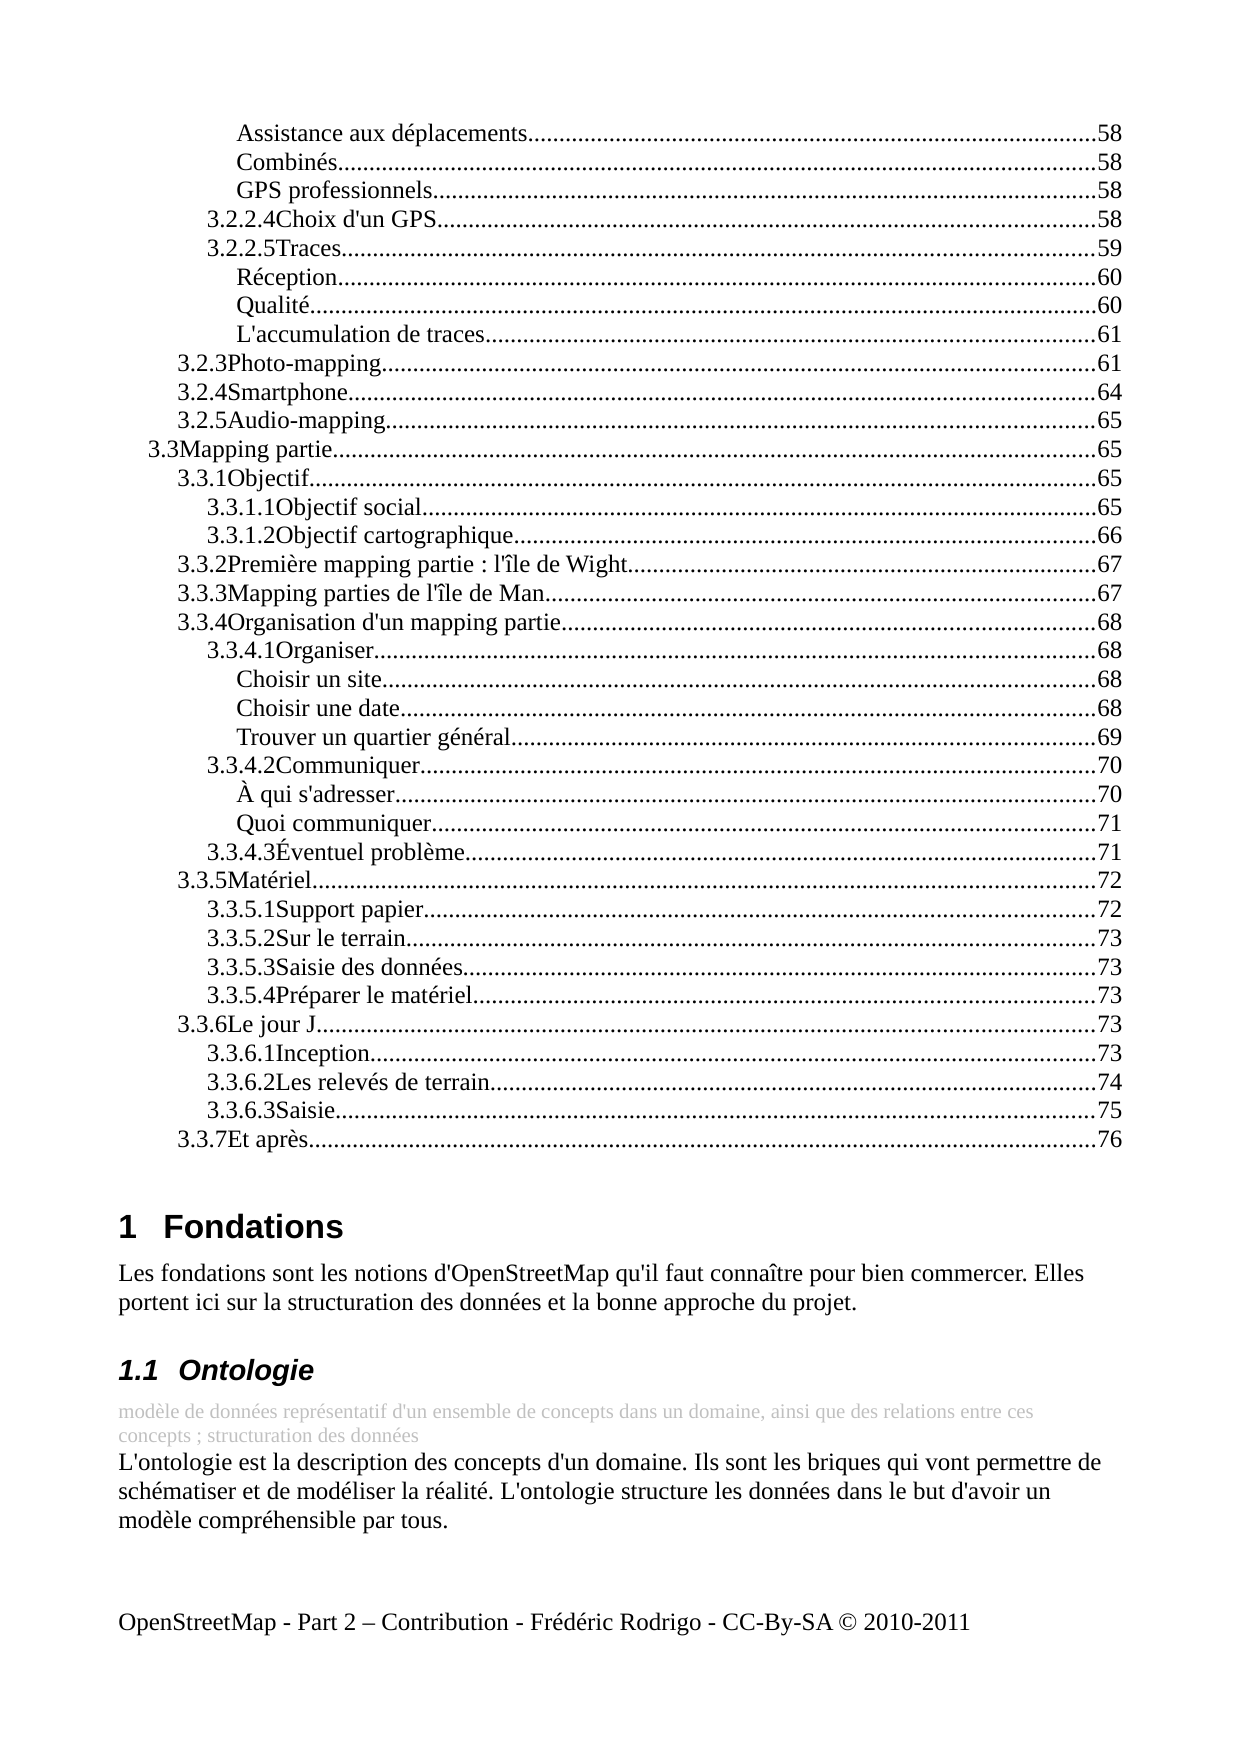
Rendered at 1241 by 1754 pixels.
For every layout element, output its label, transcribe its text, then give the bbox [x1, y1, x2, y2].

text Réception 60 [236, 262, 1122, 291]
text 3.3.3Mapping parties de l'île de Man 67 [177, 578, 1122, 607]
text 3.3.2Première mapping partie : l'île de Wight 67 [177, 549, 1122, 578]
text 3.3.6.2Les relevés de terrain 74 [207, 1067, 1122, 1096]
text Quoi communiquer 71 [236, 808, 1122, 837]
text Les fondations sont les notions d'OpenStreetMap qu'il faut connaître pour bien commercer. Elles portent ici sur la structuration des données et la bonne approche du projet. [118, 1258, 1122, 1316]
text Choisir une date 68 [236, 693, 1122, 722]
text 3.3.7Et après 76 [177, 1124, 1122, 1153]
text 3.3.1.2Objectif cartographique 66 [207, 521, 1122, 549]
text 3.3.5Matériel 72 [177, 866, 1122, 894]
text 3.3.4.2Communiquer 70 [207, 751, 1122, 779]
text GPS professionnels 58 [236, 176, 1122, 204]
text 3.3.6.1Inception 73 [207, 1038, 1122, 1067]
text 3.3Mapping partie 65 [148, 434, 1122, 463]
text 3.3.5.4Préparer le matériel 73 [207, 981, 1122, 1009]
text 3.3.4.1Organiser 68 [207, 636, 1122, 664]
text Combinés 58 [236, 147, 1122, 176]
text modèle de données représentatif d'un ensemble de concepts dans un domaine, ainsi que des relations entre ces concepts ; structuration des données [118, 1399, 1122, 1447]
text 3.3.6.3Saisie 75 [207, 1096, 1122, 1124]
text 3.3.5.2Sur le terrain 73 [207, 923, 1122, 952]
text 3.3.5.1Support papier 72 [207, 894, 1122, 923]
text Qualité 60 [236, 291, 1122, 319]
text L'ontologie est la description des concepts d'un domaine. Ils sont les briques qui vont permettre de schématiser et de modéliser la réalité. L'ontologie structure les données dans le but d'avoir un modèle compréhensible par tous. [118, 1447, 1122, 1533]
text 3.2.3Photo-mapping 61 [177, 348, 1122, 377]
text 3.3.6Le jour J 73 [177, 1009, 1122, 1038]
text Trouver un quartier général 69 [236, 722, 1122, 751]
text 3.3.1.1Objectif social 65 [207, 492, 1122, 521]
text 3.2.5Audio-mapping 65 [177, 406, 1122, 434]
text L'accumulation de traces 61 [236, 319, 1122, 348]
text 3.2.2.4Choix d'un GPS 58 [207, 204, 1122, 233]
subtitle Fondations [118, 1207, 1122, 1246]
text 3.2.2.5Traces 59 [207, 233, 1122, 262]
text À qui s'adresser 70 [236, 779, 1122, 808]
text 3.3.4.3Éventuel problème 71 [207, 837, 1122, 866]
text 3.3.1Objectif 65 [177, 463, 1122, 492]
text Choisir un site 68 [236, 664, 1122, 693]
text 3.3.5.3Saisie des données 73 [207, 952, 1122, 981]
text 3.3.4Organisation d'un mapping partie 68 [177, 607, 1122, 636]
text Assistance aux déplacements 58 [236, 118, 1122, 147]
text 3.2.4Smartphone 64 [177, 377, 1122, 406]
subtitle Ontologie [118, 1353, 1122, 1387]
